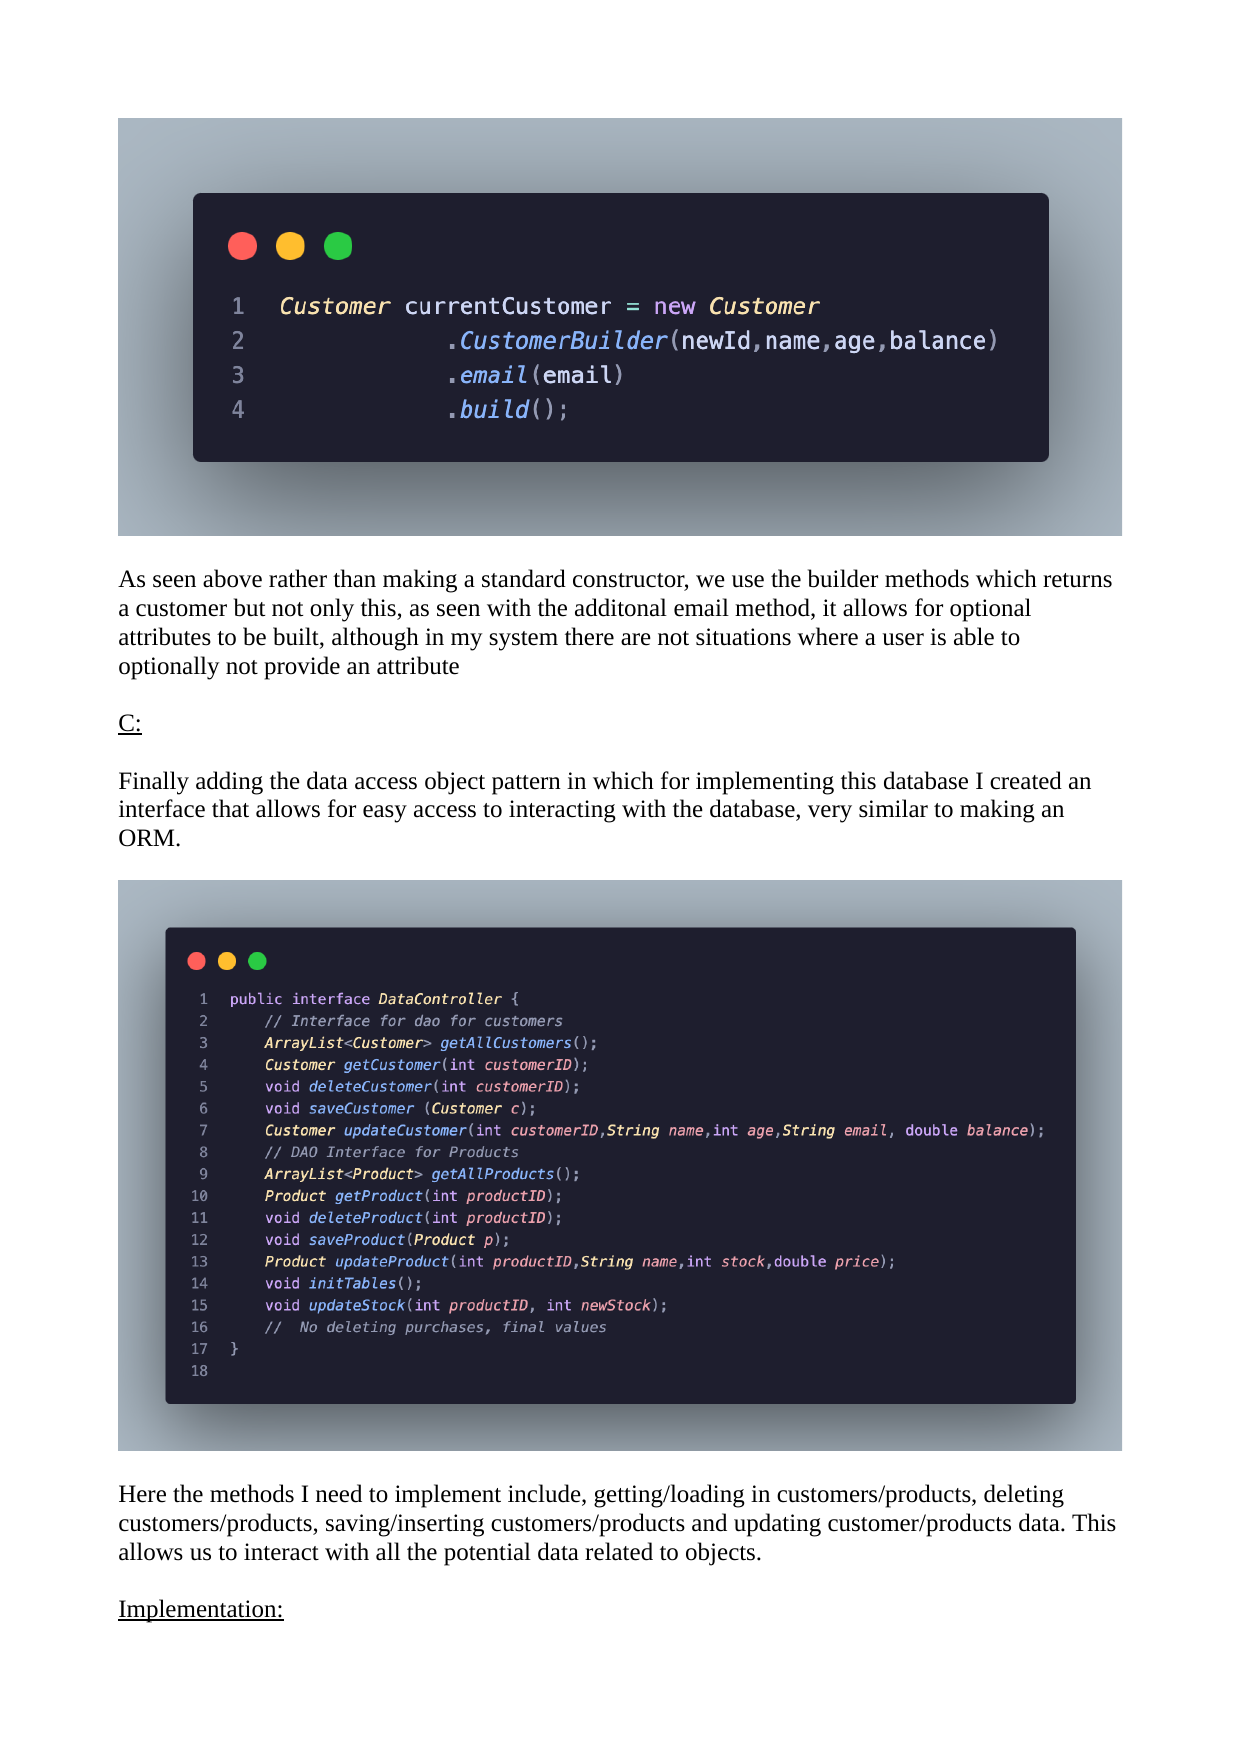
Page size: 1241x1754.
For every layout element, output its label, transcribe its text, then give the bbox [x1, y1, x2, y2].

picture [118, 118, 1123, 536]
text Finally adding the data access object pattern in which for implementing this database I created an interface that allows for easy access to interacting with the database, very similar to making an ORM. [118, 766, 1122, 852]
picture [118, 880, 1123, 1451]
text As seen above rather than making a standard constructor, we use the builder methods which returns a customer but not only this, as seen with the additonal email method, it allows for optional attributes to be built, although in my system there are not situations where a user is able to optionally not provide an attribute [118, 564, 1122, 679]
text C: [118, 708, 1122, 737]
text Implementation: [118, 1594, 1122, 1623]
text Here the methods I need to implement include, getting/loading in customers/products, deleting customers/products, saving/inserting customers/products and updating customer/products data. This allows us to interact with all the potential data related to objects. [118, 1479, 1122, 1566]
